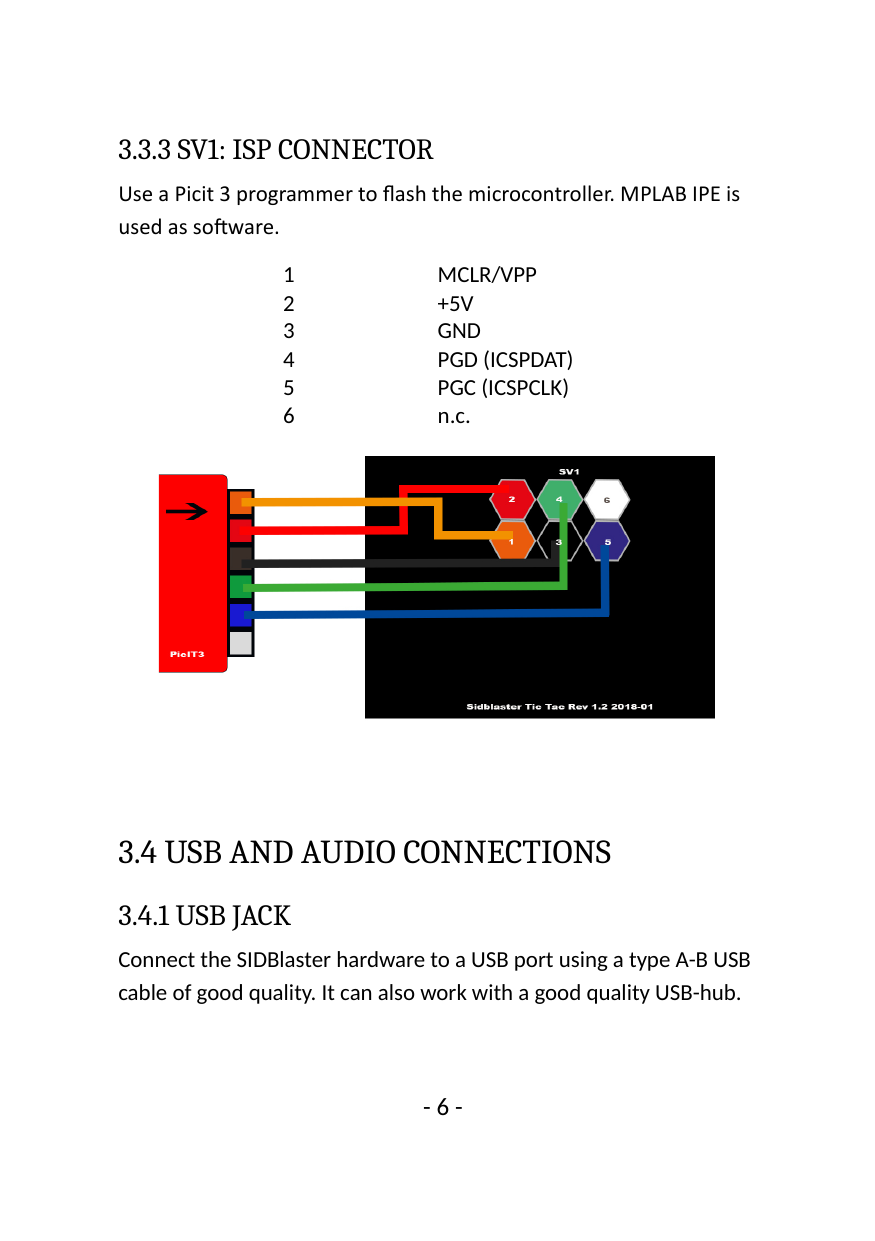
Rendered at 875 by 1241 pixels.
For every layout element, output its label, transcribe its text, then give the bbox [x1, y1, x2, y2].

table_cell 2 [283, 289, 437, 317]
subtitle USB and audio connections [118, 833, 756, 871]
table_cell 3 [283, 317, 437, 345]
subtitle USB jack [118, 898, 756, 932]
table_cell 6 [283, 401, 437, 429]
picture [158, 456, 715, 741]
subtitle SV1: ISP Connector [118, 133, 756, 166]
text Use a Picit 3 programmer to flash the microcontroller. MPLAB IPE is used as software. [118, 179, 756, 241]
table_cell PGC (ICSPCLK) [438, 373, 595, 401]
table_header MCLR/VPP [438, 261, 595, 289]
table_cell n.c. [438, 401, 595, 429]
table_cell +5V [438, 289, 595, 317]
table_cell PGD (ICSPDAT) [438, 345, 595, 373]
text Connect the SIDBlaster hardware to a USB port using a type A-B USB cable of good quality. It can also work with a good quality USB-hub. [118, 945, 756, 1006]
table_header 1 [283, 261, 437, 289]
table_cell 5 [283, 373, 437, 401]
table_cell GND [438, 317, 595, 345]
table_cell 4 [283, 345, 437, 373]
